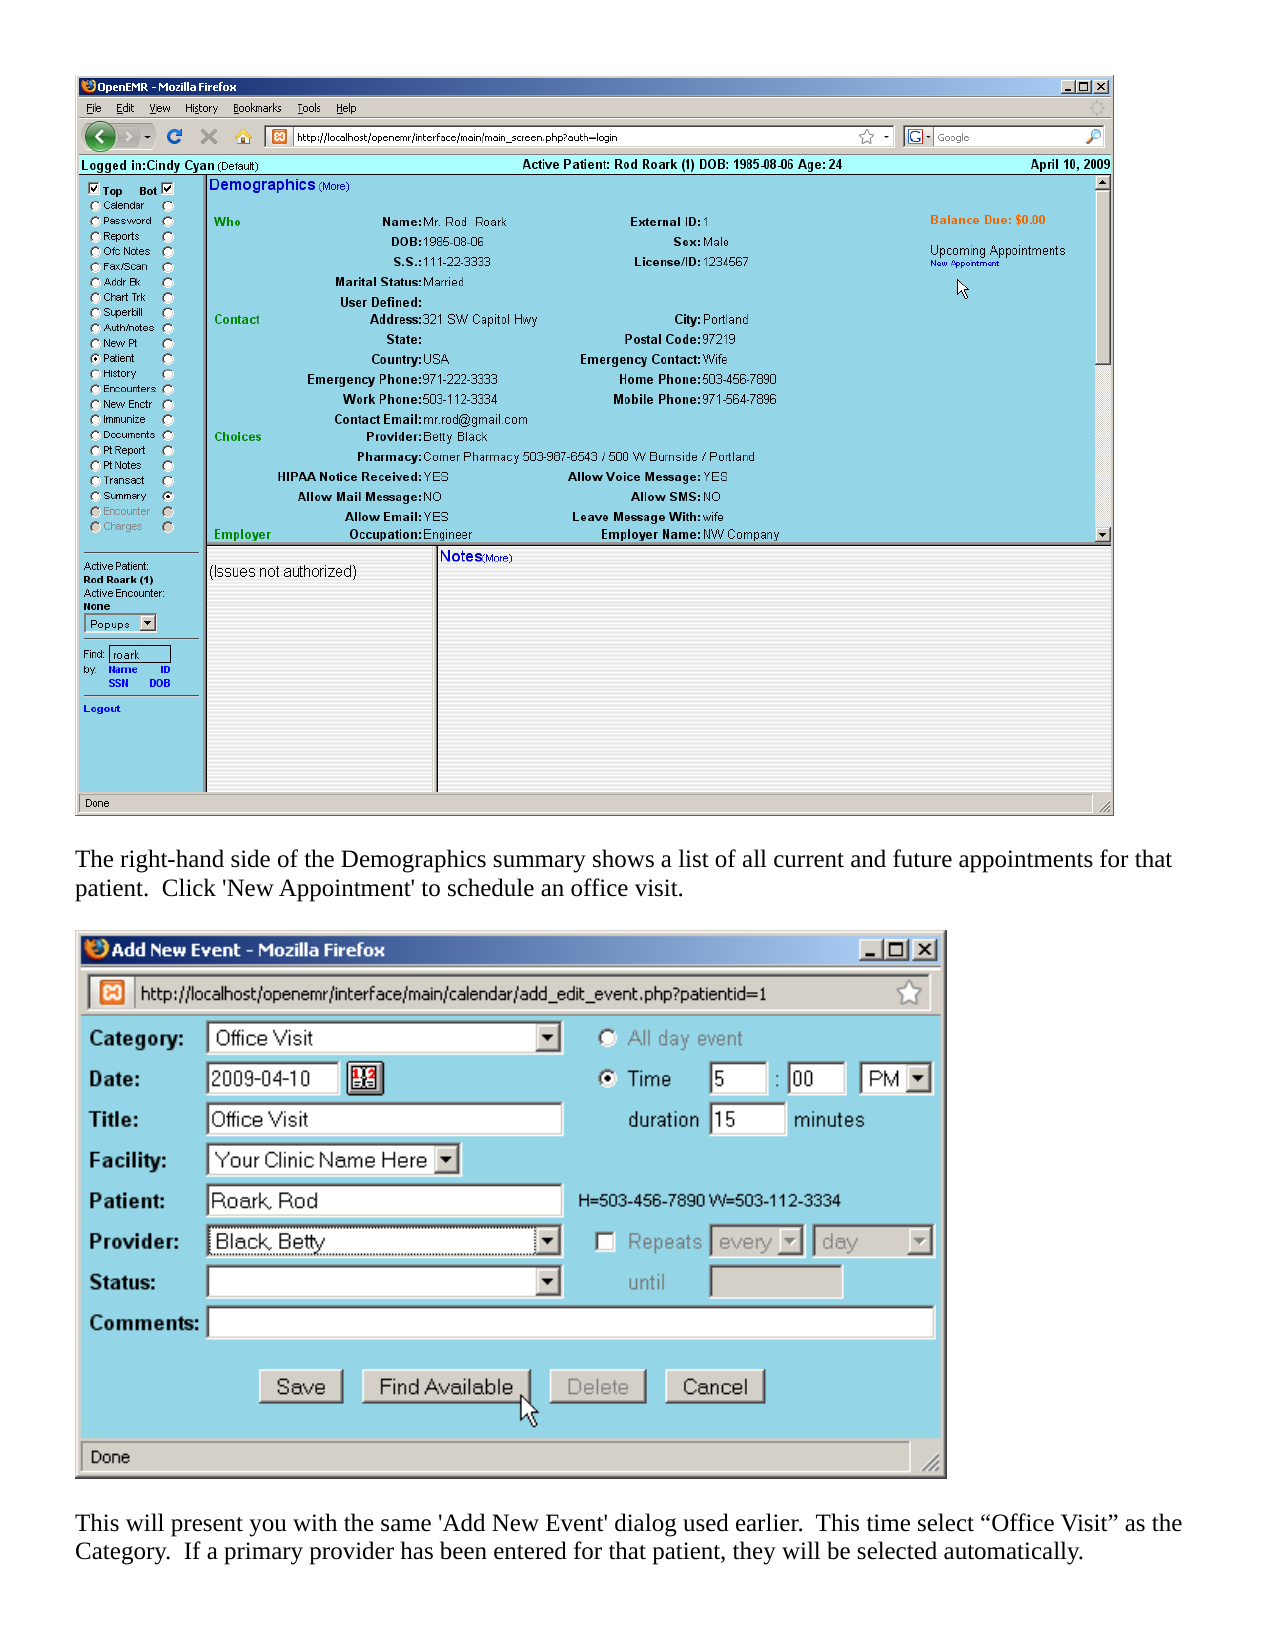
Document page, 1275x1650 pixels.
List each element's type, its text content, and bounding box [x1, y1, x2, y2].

picture [75, 930, 947, 1479]
text This will present you with the same 'Add New Event' dialog used earlier. This time select “Office Visit” as the Category. If a primary provider has been entered for that patient, they will be selected automatically. [75, 1508, 1200, 1565]
picture [75, 75, 1114, 816]
text The right-hand side of the Demographics summary shows a list of all current and future appointments for that patient. Click 'New Appointment' to schedule an office visit. [75, 844, 1200, 902]
